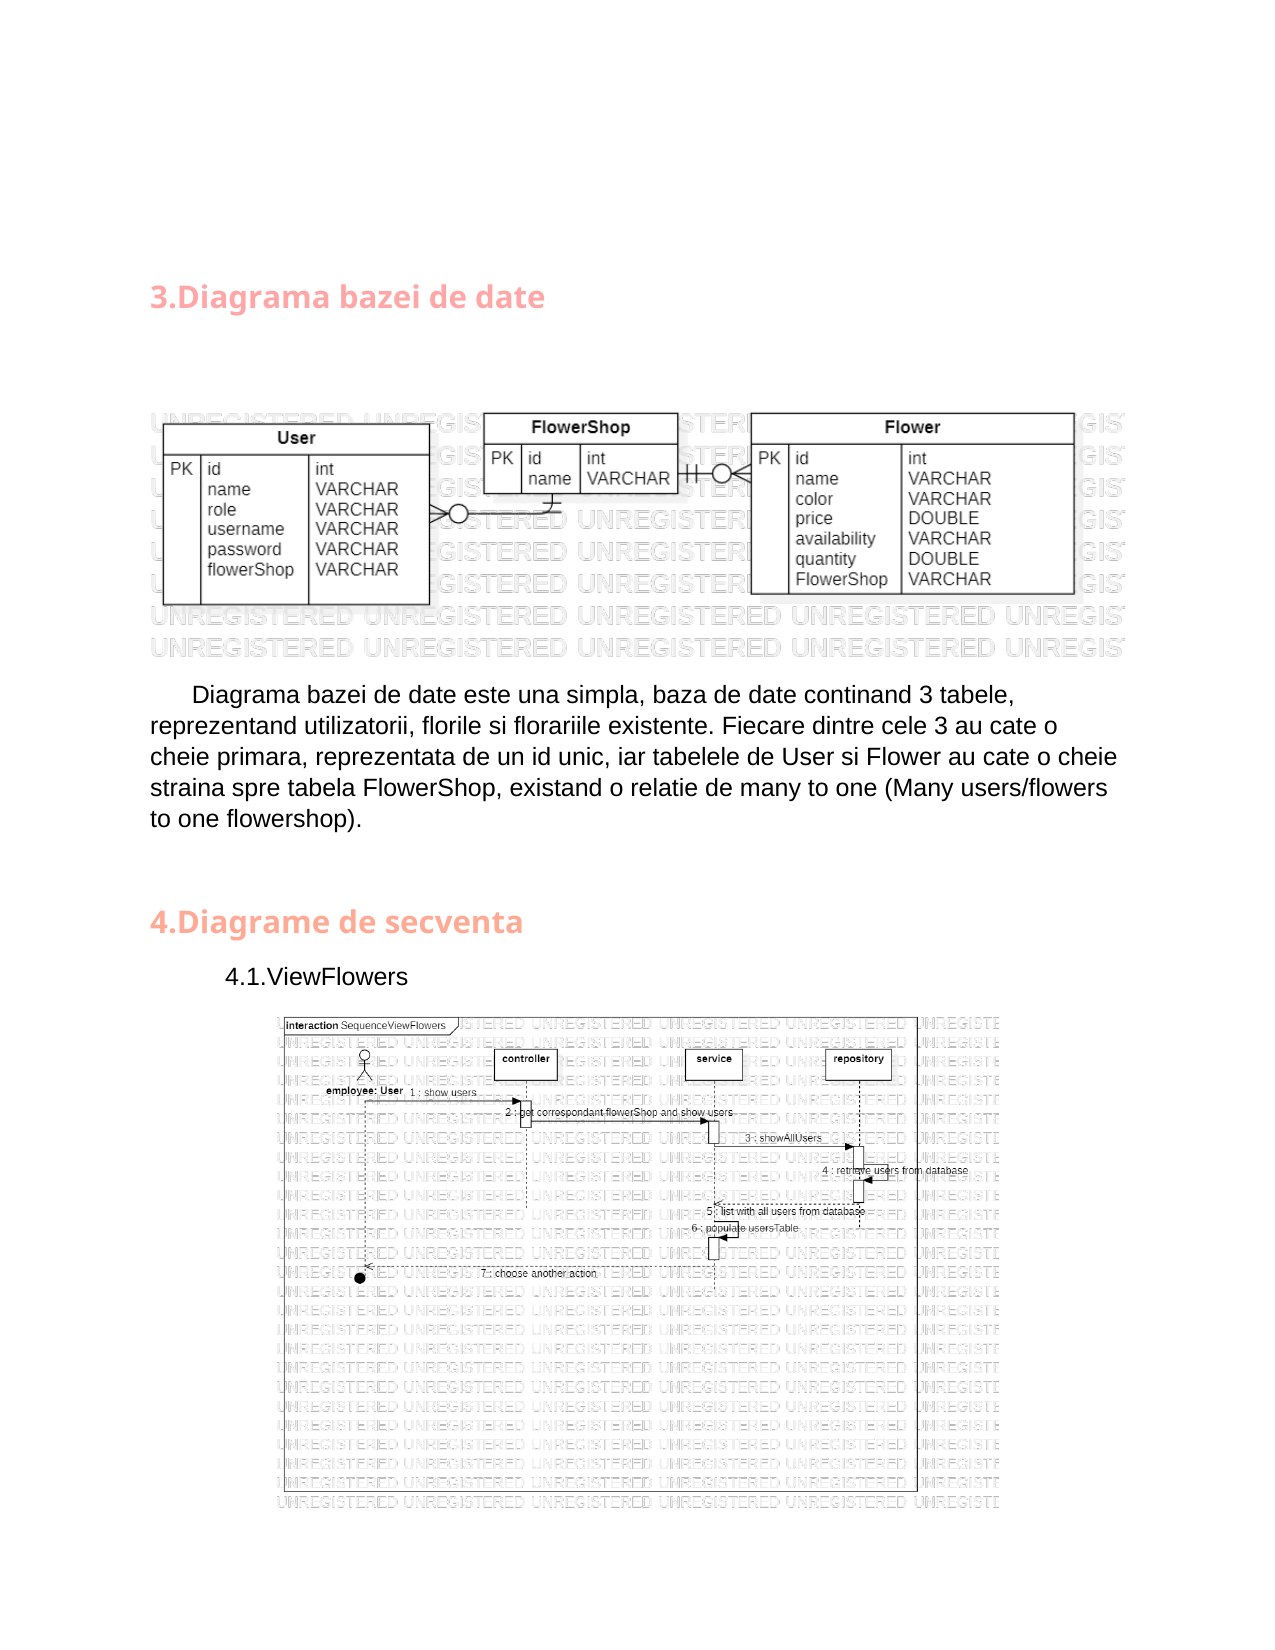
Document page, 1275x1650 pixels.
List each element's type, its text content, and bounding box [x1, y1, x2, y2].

picture [150, 400, 1125, 658]
text Diagrama bazei de date este una simpla, baza de date continand 3 tabele, reprezentand utilizatorii, florile si florariile existente. Fiecare dintre cele 3 au cate o cheie primara, reprezentata de un id unic, iar tabelele de User si Flower au cate o cheie straina spre tabela FlowerShop, existand o relatie de many to one (Many users/flowers to one flowershop). [150, 658, 1125, 833]
text 4.Diagrame de secventa [150, 899, 1125, 942]
picture [276, 1010, 999, 1523]
text 4.1.ViewFlowers [150, 962, 1125, 991]
text 3.Diagrama bazei de date [150, 275, 1125, 318]
